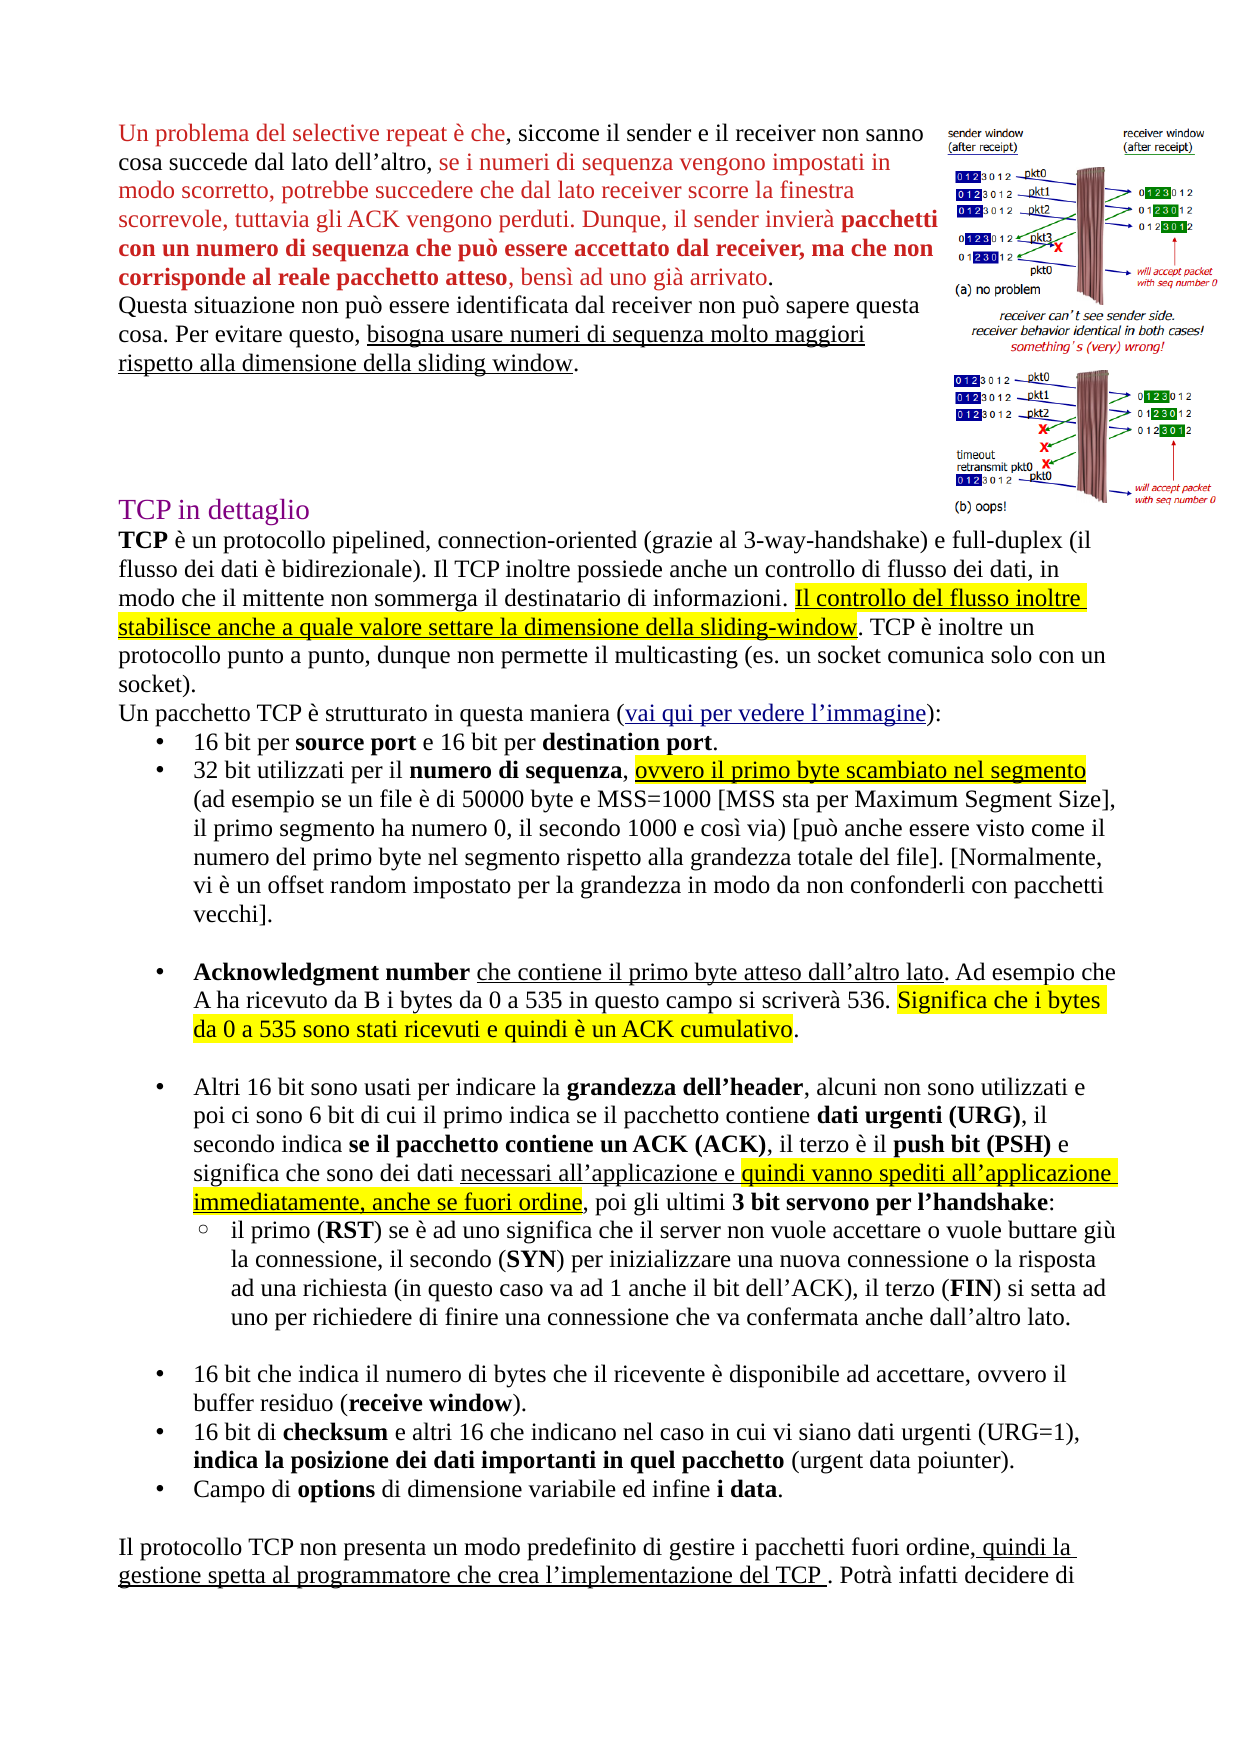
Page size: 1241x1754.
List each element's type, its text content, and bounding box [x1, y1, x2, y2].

text Un problema del selective repeat è che, siccome il sender e il receiver non sanno cosa succede dal lato dell’altro, se i numeri di sequenza vengono impostati in modo scorretto, potrebbe succedere che dal lato receiver scorre la finestra scorrevole, tuttavia gli ACK vengono perduti. Dunque, il sender invierà pacchetti con un numero di sequenza che può essere accettato dal receiver, ma che non corrisponde al reale pacchetto atteso, bensì ad uno già arrivato. [118, 118, 1122, 291]
list Acknowledgment number che contiene il primo byte atteso dall’altro lato. Ad esempio che A ha ricevuto da B i bytes da 0 a 535 in questo campo si scriverà 536. Significa che i bytes da 0 a 535 sono stati ricevuti e quindi è un ACK cumulativo. [156, 957, 1122, 1043]
text Un pacchetto TCP è strutturato in questa maniera (vai qui per vedere l’immagine): [118, 698, 1122, 727]
list il primo (RST) se è ad uno significa che il server non vuole accettare o vuole buttare giù la connessione, il secondo (SYN) per inizializzare una nuova connessione o la risposta ad una richiesta (in questo caso va ad 1 anche il bit dell’ACK), il terzo (FIN) si setta ad uno per richiedere di finire una connessione che va confermata anche dall’altro lato. [193, 1215, 1122, 1330]
picture [946, 127, 1225, 515]
list Altri 16 bit sono usati per indicare la grandezza dell’header, alcuni non sono utilizzati e poi ci sono 6 bit di cui il primo indica se il pacchetto contiene dati urgenti (URG), il secondo indica se il pacchetto contiene un ACK (ACK), il terzo è il push bit (PSH) e significa che sono dei dati necessari all’applicazione e quindi vanno spediti all’applicazione immediatamente, anche se fuori ordine, poi gli ultimi 3 bit servono per l’handshake: [156, 1072, 1122, 1215]
text TCP è un protocollo pipelined, connection-oriented (grazie al 3-way-handshake) e full-duplex (il flusso dei dati è bidirezionale). Il TCP inoltre possiede anche un controllo di flusso dei dati, in modo che il mittente non sommerga il destinatario di informazioni. Il controllo del flusso inoltre stabilisce anche a quale valore settare la dimensione della sliding-window. TCP è inoltre un protocollo punto a punto, dunque non permette il multicasting (es. un socket comunica solo con un socket). [118, 525, 1122, 698]
list 16 bit di checksum e altri 16 che indicano nel caso in cui vi siano dati urgenti (URG=1), indica la posizione dei dati importanti in quel pacchetto (urgent data poiunter). [156, 1417, 1122, 1474]
text TCP in dettaglio [118, 492, 1122, 525]
list Campo di options di dimensione variabile ed infine i data. [156, 1474, 1122, 1503]
text Questa situazione non può essere identificata dal receiver non può sapere questa cosa. Per evitare questo, bisogna usare numeri di sequenza molto maggiori rispetto alla dimensione della sliding window. [118, 291, 946, 377]
text Il protocollo TCP non presenta un modo predefinito di gestire i pacchetti fuori ordine, quindi la gestione spetta al programmatore che crea l’implementazione del TCP . Potrà infatti decidere di [118, 1532, 1122, 1589]
list 16 bit per source port e 16 bit per destination port. [156, 727, 1122, 755]
list 32 bit utilizzati per il numero di sequenza, ovvero il primo byte scambiato nel segmento (ad esempio se un file è di 50000 byte e MSS=1000 [MSS sta per Maximum Segment Size], il primo segmento ha numero 0, il secondo 1000 e così via) [può anche essere visto come il numero del primo byte nel segmento rispetto alla grandezza totale del file]. [Normalmente, vi è un offset random impostato per la grandezza in modo da non confonderli con pacchetti vecchi]. [156, 755, 1122, 928]
list 16 bit che indica il numero di bytes che il ricevente è disponibile ad accettare, ovvero il buffer residuo (receive window). [156, 1359, 1122, 1417]
